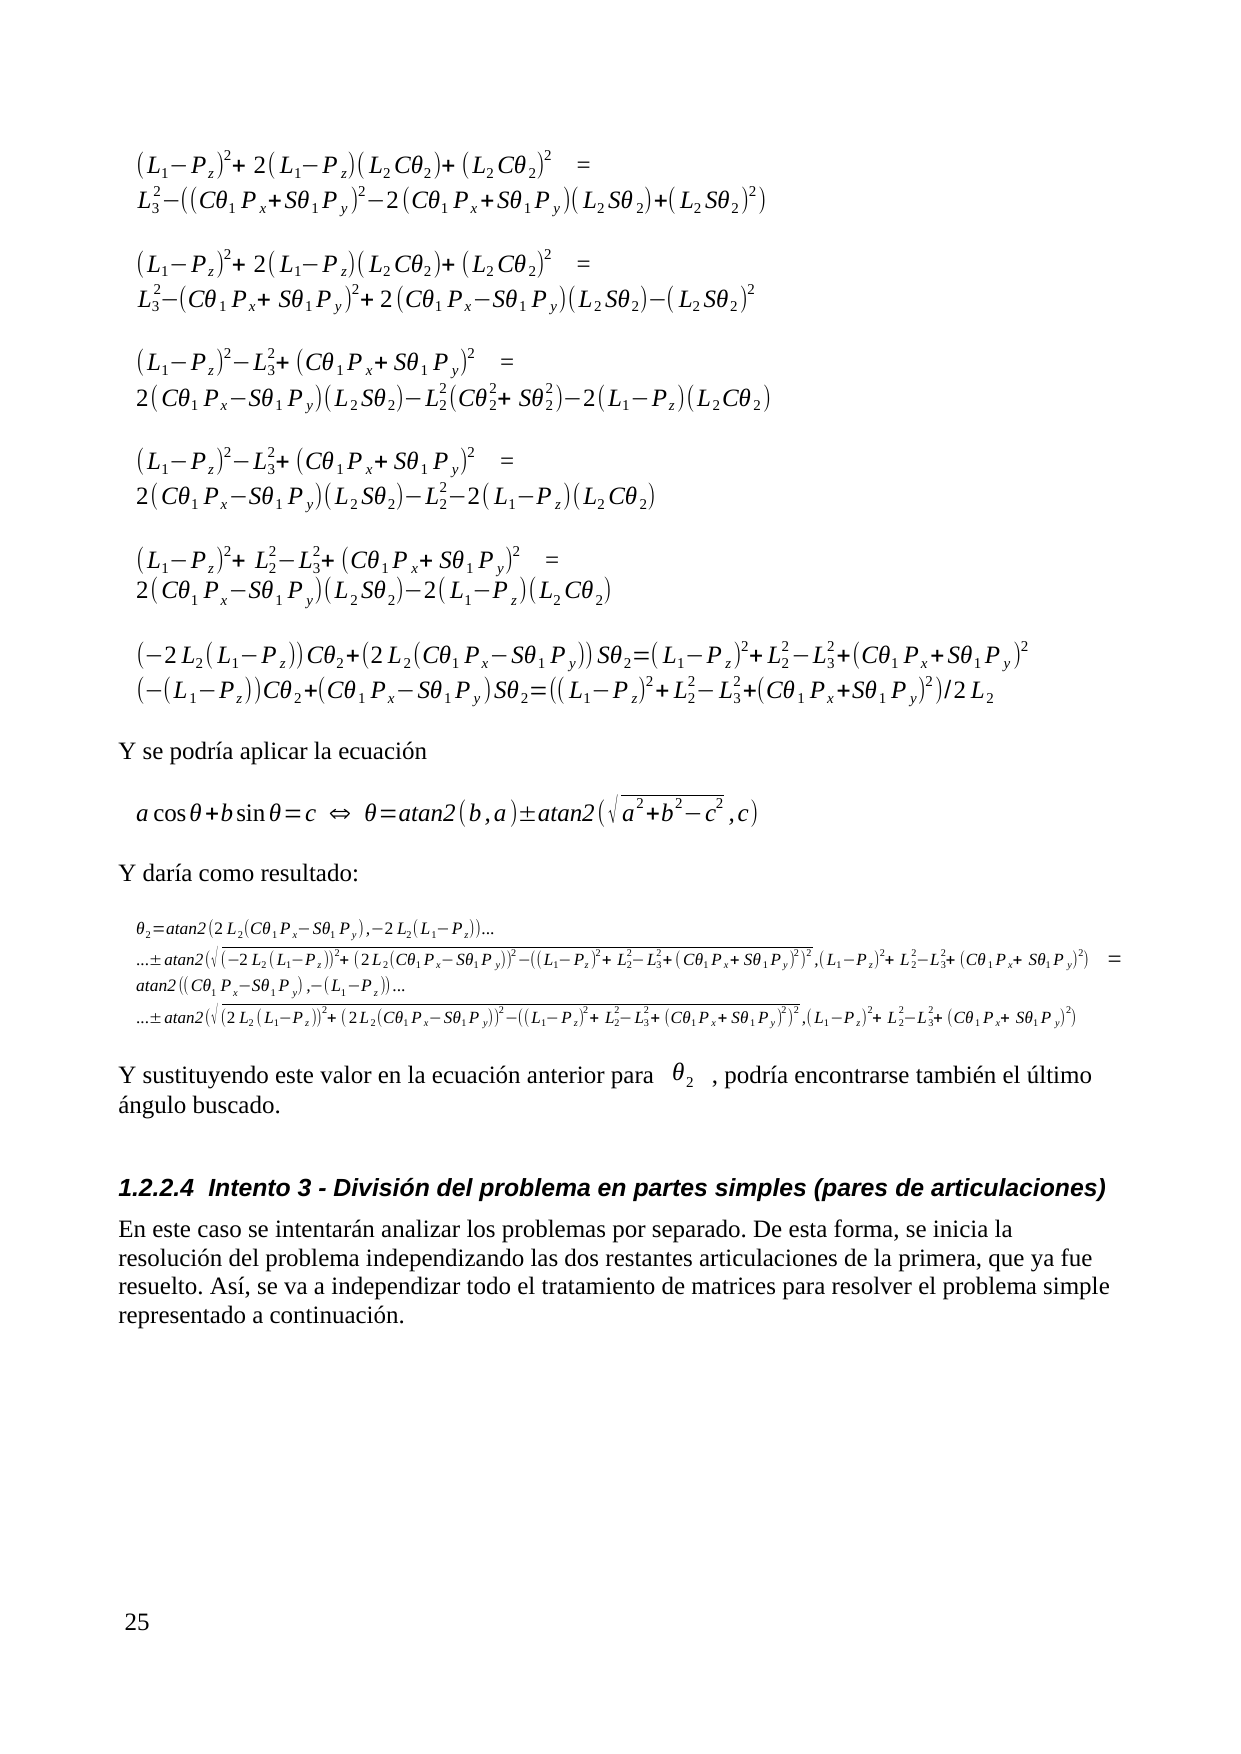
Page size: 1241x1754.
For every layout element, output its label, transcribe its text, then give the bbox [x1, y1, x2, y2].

text Y daría como resultado: [118, 858, 1122, 886]
text = [118, 542, 1122, 577]
text = [118, 944, 1122, 973]
text = [118, 147, 1122, 182]
subtitle Intento 3 - División del problema en partes simples (pares de articulaciones) [118, 1173, 1122, 1201]
text En este caso se intentarán analizar los problemas por separado. De esta forma, se inicia la resolución del problema independizando las dos restantes articulaciones de la primera, que ya fue resuelto. Así, se va a independizar todo el tratamiento de matrices para resolver el problema simple representado a continuación. [118, 1214, 1122, 1329]
text = [118, 443, 1122, 478]
text Y sustituyendo este valor en la ecuación anterior para, podría encontrarse también el último ángulo buscado. [118, 1059, 1122, 1119]
text Y se podría aplicar la ecuación [118, 736, 1122, 764]
text = [118, 344, 1122, 379]
text = [118, 246, 1122, 281]
